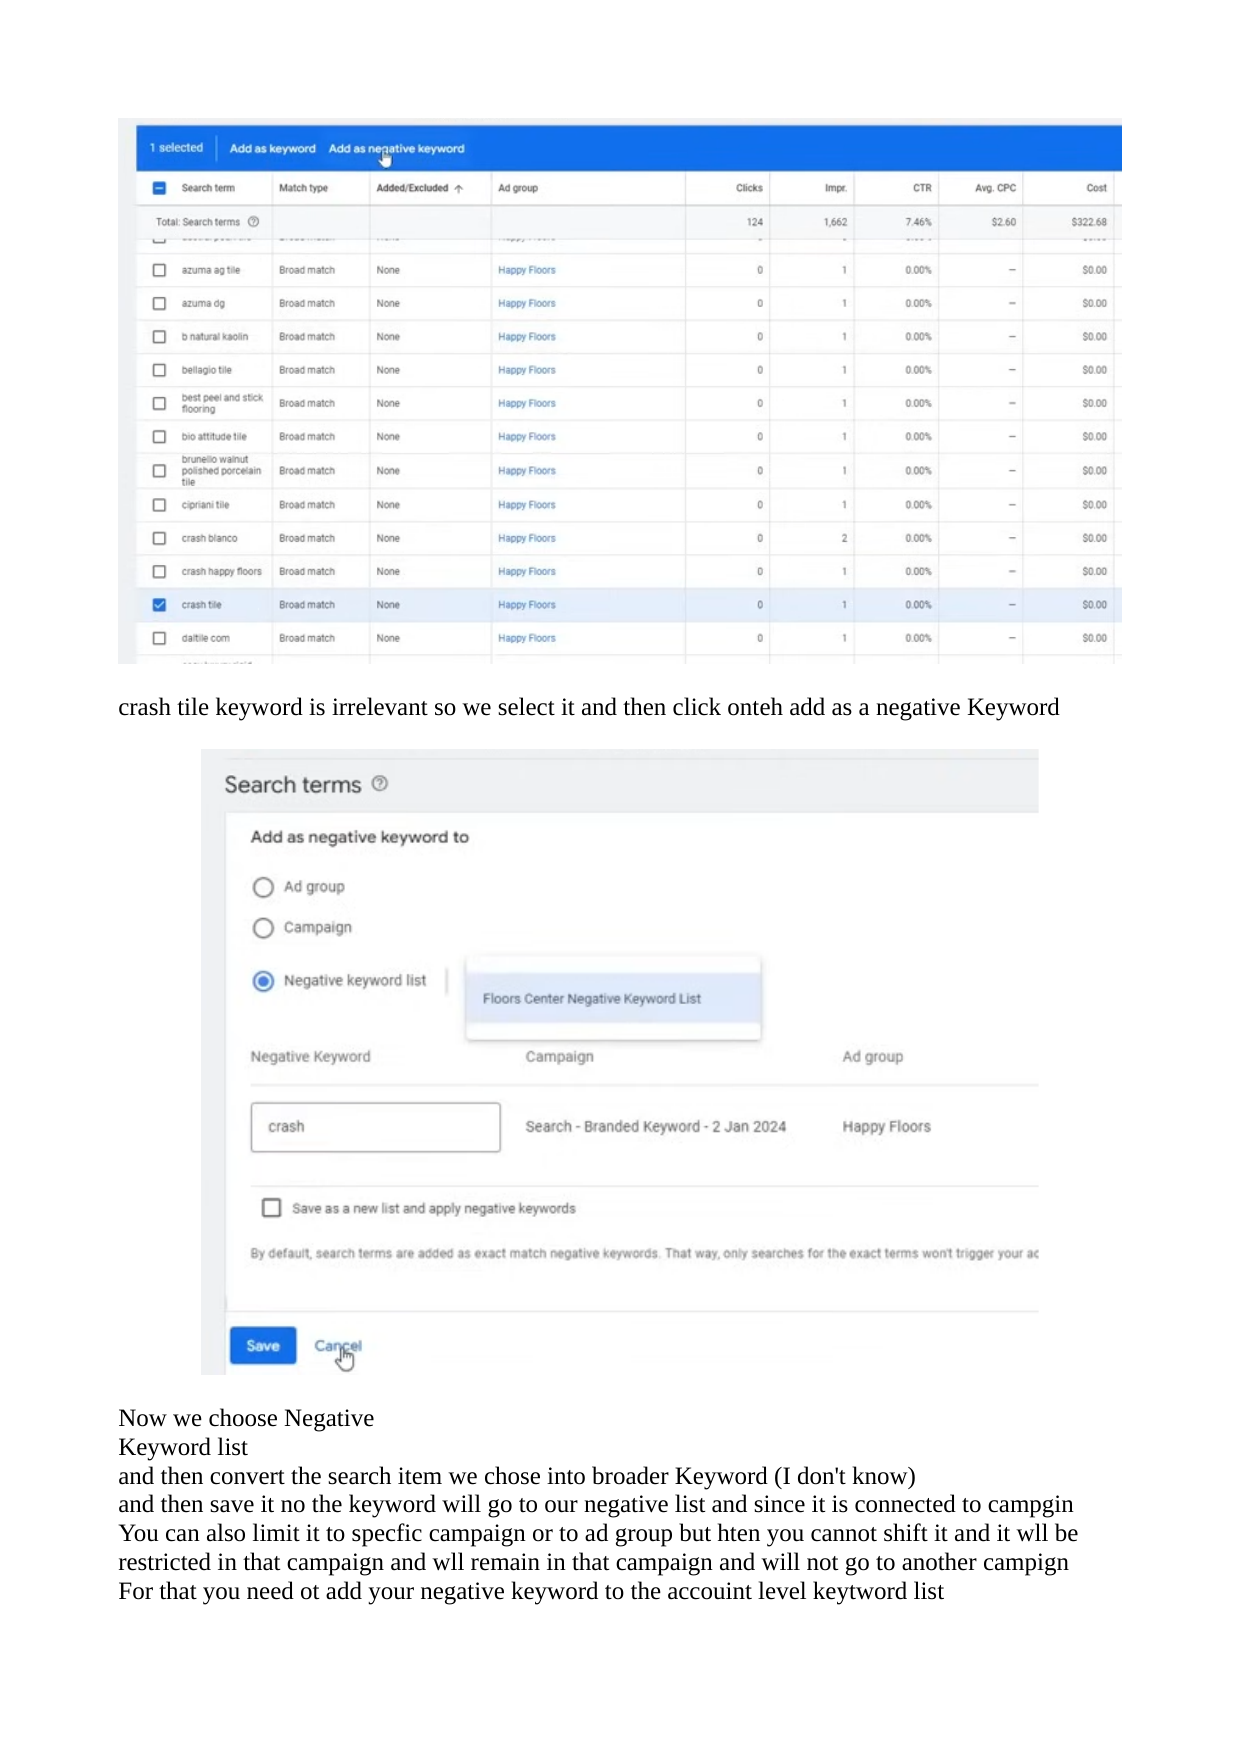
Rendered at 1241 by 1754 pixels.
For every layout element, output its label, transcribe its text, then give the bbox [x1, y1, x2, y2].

text Now we choose Negative [118, 1403, 1122, 1432]
text For that you need ot add your negative keyword to the accouint level keytword list [118, 1576, 1122, 1604]
picture [201, 749, 1039, 1375]
text and then convert the search item we chose into broader Keyword (I don't know) [118, 1461, 1122, 1489]
text You can also limit it to specfic campaign or to ad group but hten you cannot shift it and it wll be restricted in that campaign and wll remain in that campaign and will not go to another campign [118, 1518, 1122, 1576]
text crash tile keyword is irrelevant so we select it and then click onteh add as a negative Keyword [118, 692, 1122, 721]
text Keyword list [118, 1432, 1122, 1461]
picture [118, 118, 1122, 664]
text and then save it no the keyword will go to our negative list and since it is connected to campgin [118, 1489, 1122, 1518]
